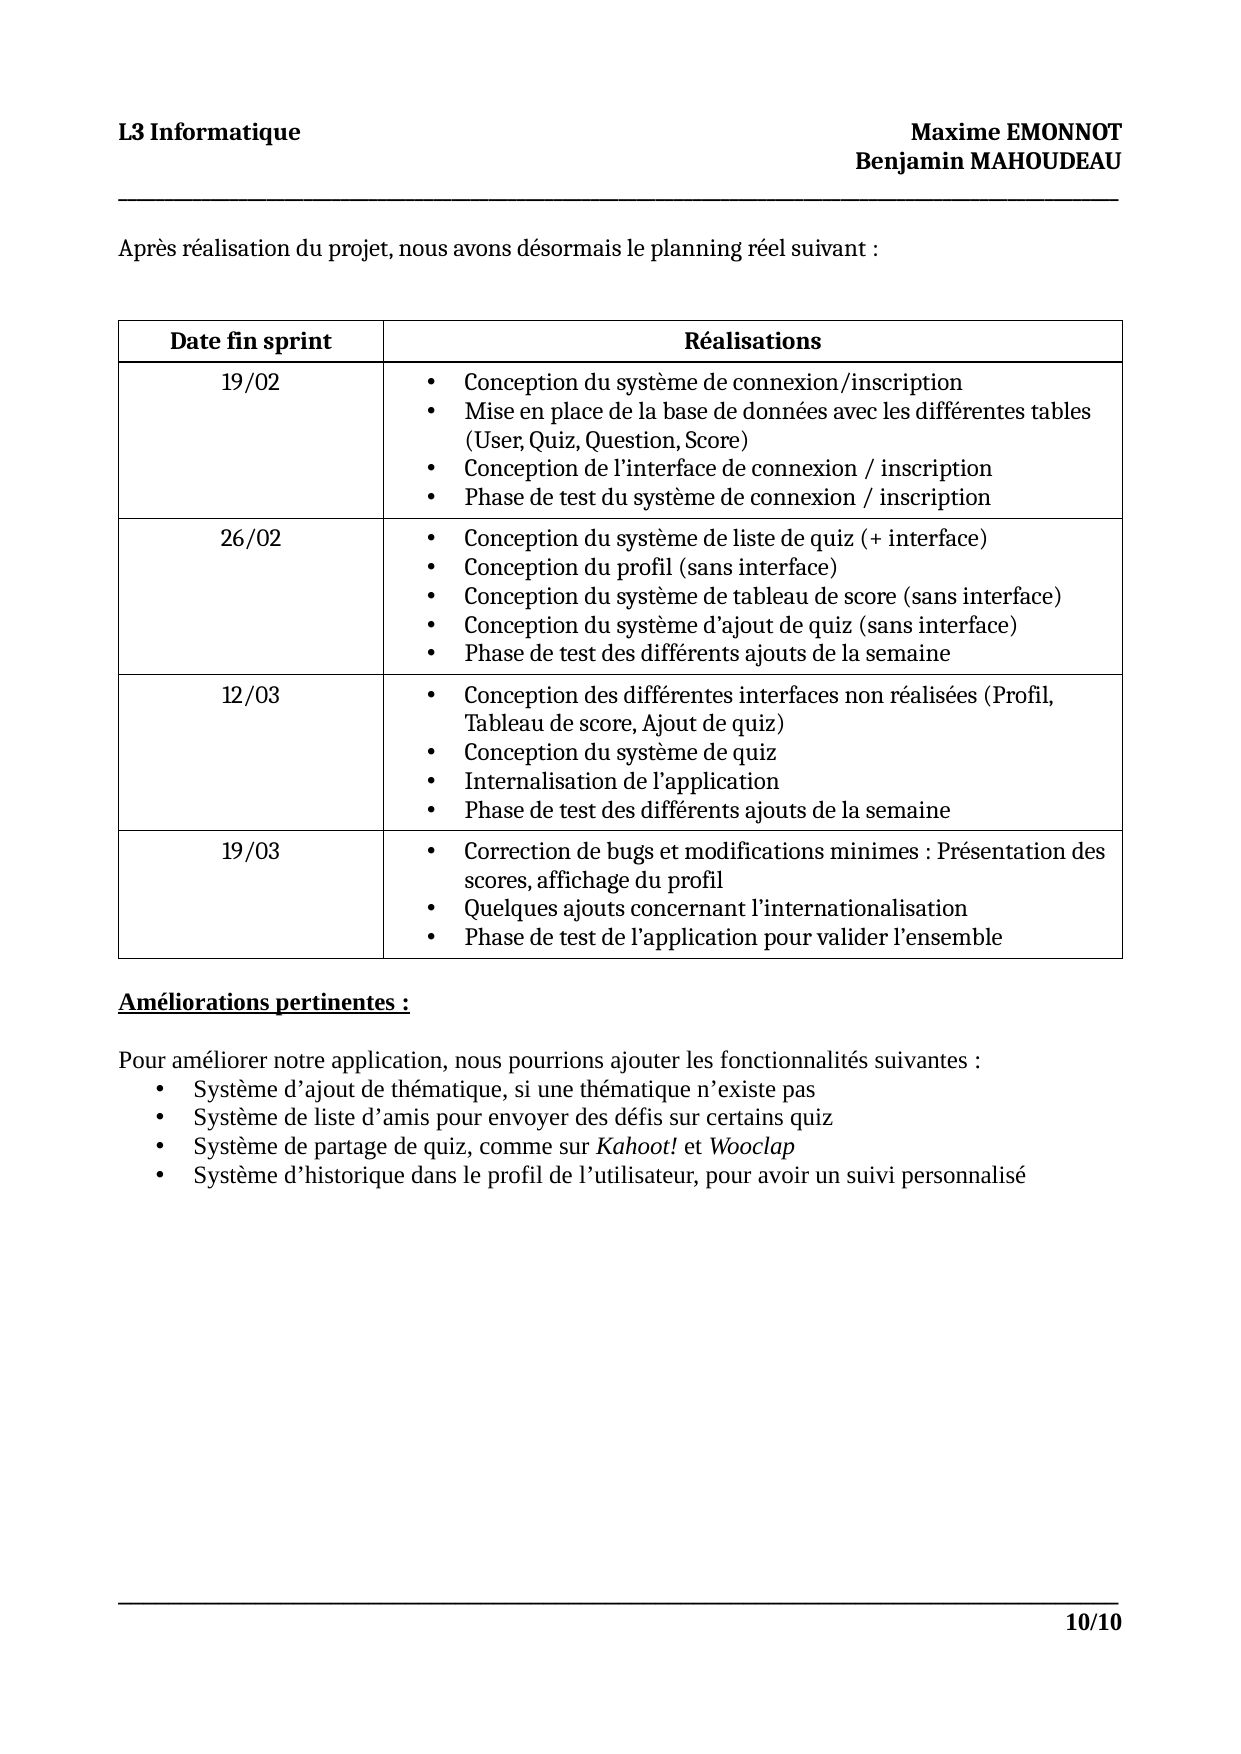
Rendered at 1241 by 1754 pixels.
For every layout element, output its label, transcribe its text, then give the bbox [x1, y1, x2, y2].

table_cell Correction de bugs et modifications minimes : Présentation des scores, affichage du profil Quelques ajouts concernant l’internationalisation Phase de test de l’application pour valider l’ensemble [384, 831, 1122, 958]
table_cell 19/03 [119, 831, 383, 958]
table_header Date fin sprint [119, 321, 383, 361]
list Système d’historique dans le profil de l’utilisateur, pour avoir un suivi personnalisé [156, 1160, 1122, 1189]
table_cell 26/02 [119, 519, 383, 674]
text Améliorations pertinentes : [118, 987, 1122, 1016]
table_cell Conception du système de connexion/inscription Mise en place de la base de données avec les différentes tables (User, Quiz, Question, Score) Conception de l’interface de connexion / inscription Phase de test du système de connexion / inscription [384, 363, 1122, 518]
text Pour améliorer notre application, nous pourrions ajouter les fonctionnalités suivantes : [118, 1045, 1122, 1074]
table_header Réalisations [384, 321, 1122, 361]
text Après réalisation du projet, nous avons désormais le planning réel suivant : [118, 234, 1122, 263]
table_cell Conception des différentes interfaces non réalisées (Profil, Tableau de score, Ajout de quiz) Conception du système de quiz Internalisation de l’application Phase de test des différents ajouts de la semaine [384, 675, 1122, 830]
list Système d’ajout de thématique, si une thématique n’existe pas [156, 1074, 1122, 1102]
list Système de liste d’amis pour envoyer des défis sur certains quiz [156, 1102, 1122, 1131]
table_cell 19/02 [119, 363, 383, 518]
table_cell 12/03 [119, 675, 383, 830]
list Système de partage de quiz, comme sur Kahoot! et Wooclap [156, 1131, 1122, 1160]
table_cell Conception du système de liste de quiz (+ interface) Conception du profil (sans interface) Conception du système de tableau de score (sans interface) Conception du système d’ajout de quiz (sans interface) Phase de test des différents ajouts de la semaine [384, 519, 1122, 674]
